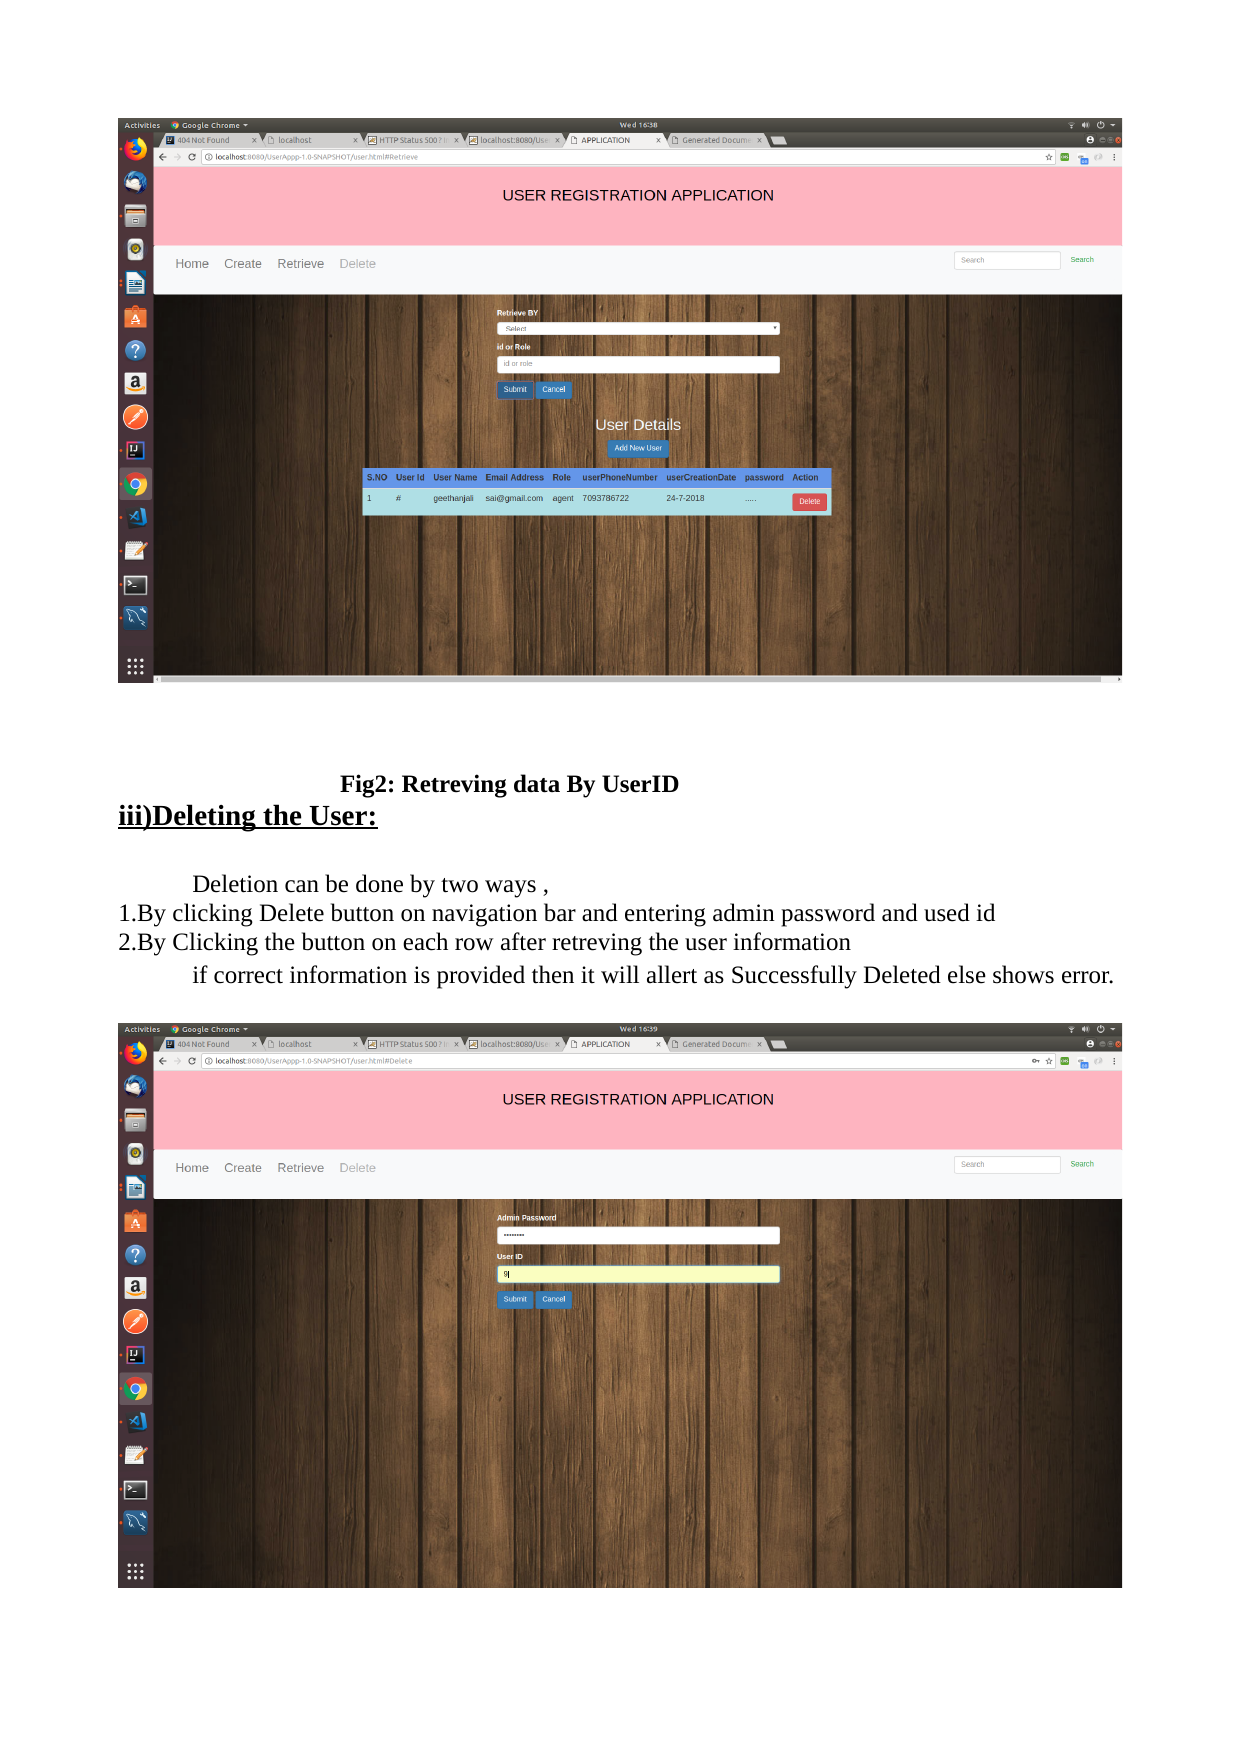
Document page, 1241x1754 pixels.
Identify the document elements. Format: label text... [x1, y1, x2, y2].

text Fig2: Retreving data By UserID [118, 769, 1122, 798]
picture [118, 118, 1123, 683]
text if correct information is provided then it will allert as Successfully Deleted else shows error. [118, 956, 1122, 989]
text 1.By clicking Delete button on navigation bar and entering admin password and used id [118, 898, 1122, 927]
text 2.By Clicking the button on each row after retreving the user information [118, 927, 1122, 956]
text Deletion can be done by two ways , [118, 865, 1122, 898]
text iii)Deleting the User: [118, 798, 1122, 831]
picture [118, 1023, 1123, 1588]
